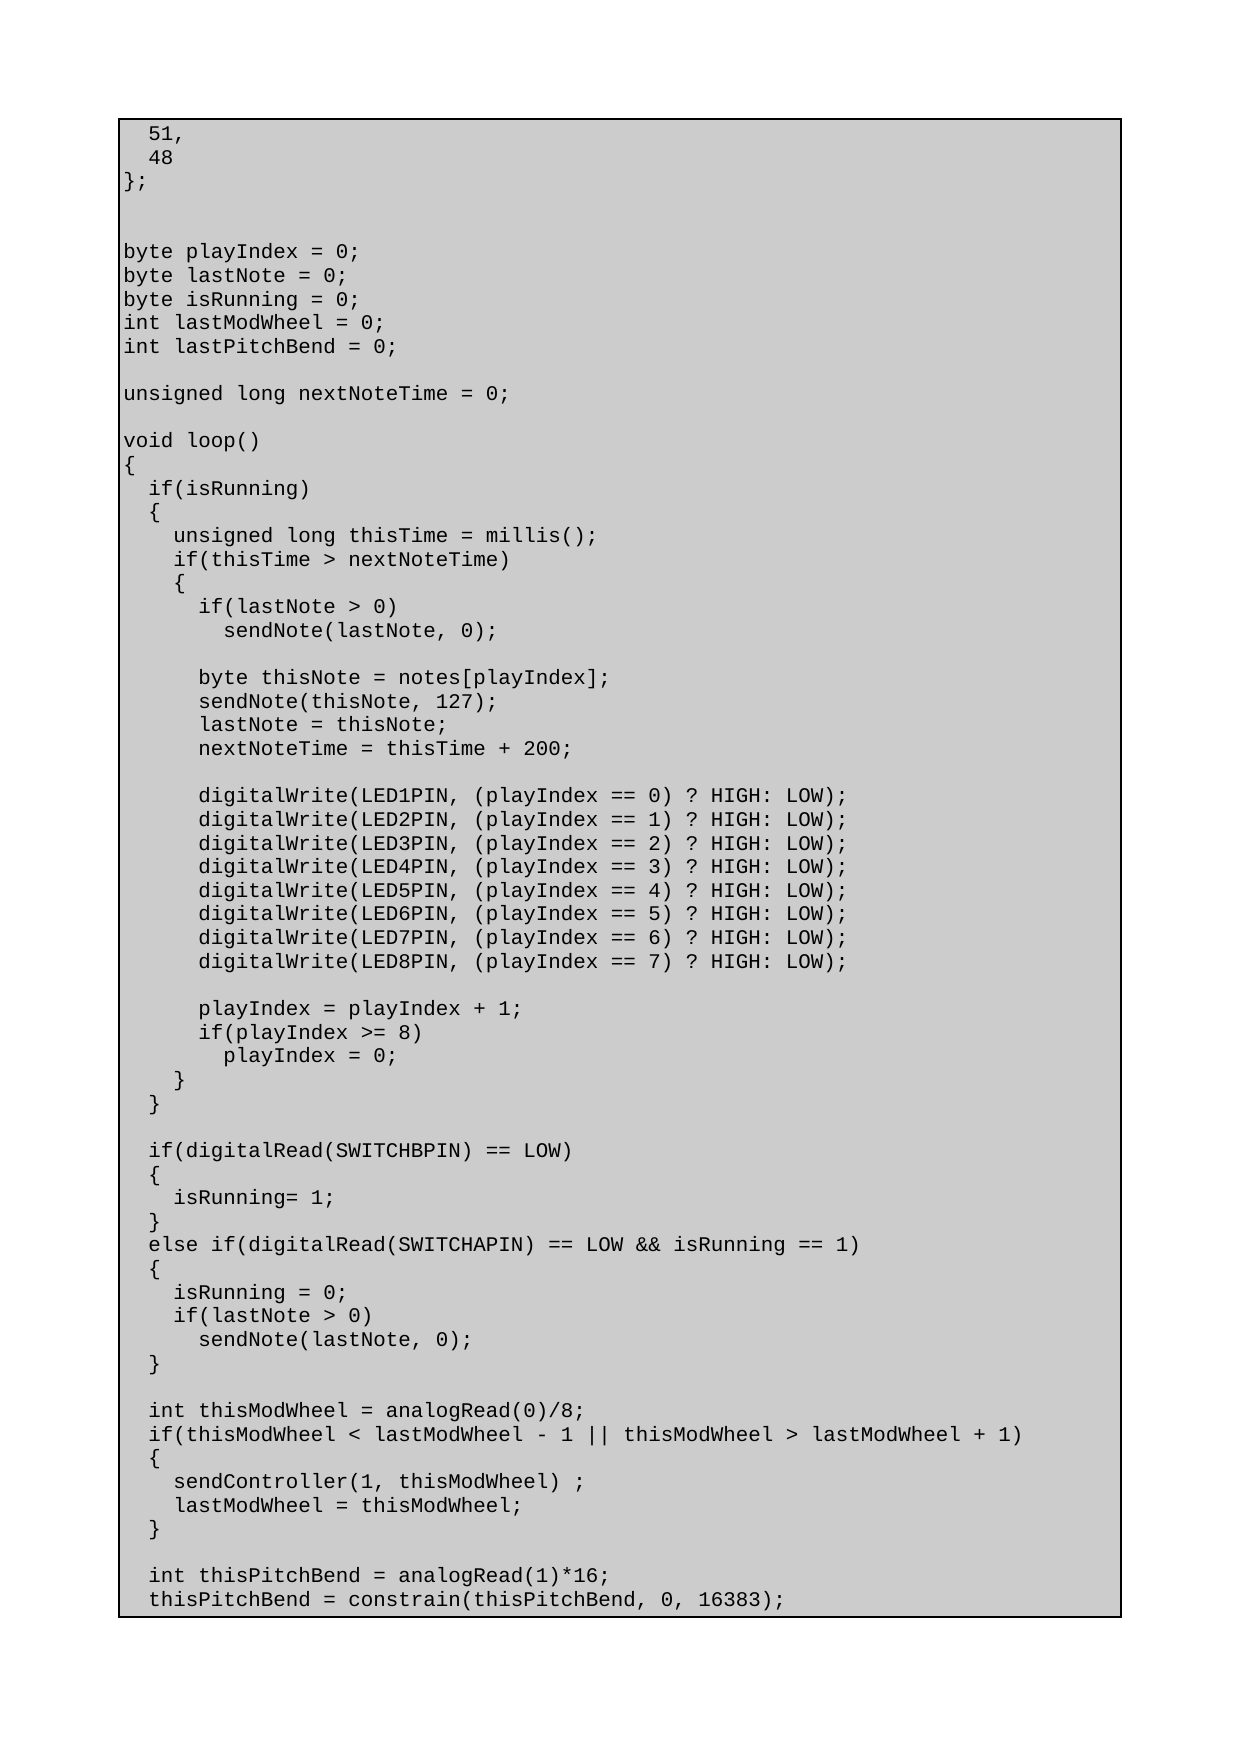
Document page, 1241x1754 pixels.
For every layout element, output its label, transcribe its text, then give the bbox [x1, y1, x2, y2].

text sendNote(thisNote, 127); [120, 686, 1120, 709]
text int lastModWheel = 0; [120, 307, 1120, 331]
text isRunning= 1; [120, 1182, 1120, 1206]
text if(lastNote > 0) [120, 1300, 1120, 1324]
text { [120, 1158, 1120, 1182]
text playIndex = playIndex + 1; [120, 993, 1120, 1017]
text 48 [120, 142, 1120, 165]
text } [120, 1206, 1120, 1229]
text 51, [120, 120, 1120, 142]
text if(playIndex >= 8) [120, 1017, 1120, 1040]
text int lastPitchBend = 0; [120, 331, 1120, 354]
text sendNote(lastNote, 0); [120, 1324, 1120, 1348]
text { [120, 567, 1120, 591]
text if(lastNote > 0) [120, 591, 1120, 615]
text if(thisTime > nextNoteTime) [120, 544, 1120, 567]
text int thisModWheel = analogRead(0)/8; [120, 1395, 1120, 1419]
text else if(digitalRead(SWITCHAPIN) == LOW && isRunning == 1) [120, 1229, 1120, 1253]
text if(isRunning) [120, 473, 1120, 496]
text if(thisModWheel < lastModWheel - 1 || thisModWheel > lastModWheel + 1) [120, 1419, 1120, 1442]
text thisPitchBend = constrain(thisPitchBend, 0, 16383); [120, 1584, 1120, 1616]
text byte playIndex = 0; [120, 236, 1120, 260]
text if(digitalRead(SWITCHBPIN) == LOW) [120, 1135, 1120, 1158]
text playIndex = 0; [120, 1040, 1120, 1064]
text unsigned long nextNoteTime = 0; [120, 378, 1120, 402]
text } [120, 1513, 1120, 1537]
text } [120, 1064, 1120, 1088]
text nextNoteTime = thisTime + 200; [120, 733, 1120, 757]
text digitalWrite(LED6PIN, (playIndex == 5) ? HIGH: LOW); [120, 898, 1120, 922]
text byte thisNote = notes[playIndex]; [120, 662, 1120, 686]
text { [120, 1442, 1120, 1466]
text sendController(1, thisModWheel) ; [120, 1466, 1120, 1489]
text digitalWrite(LED2PIN, (playIndex == 1) ? HIGH: LOW); [120, 804, 1120, 827]
text void loop() [120, 426, 1120, 449]
text }; [120, 165, 1120, 189]
text { [120, 496, 1120, 520]
text sendNote(lastNote, 0); [120, 615, 1120, 638]
text lastModWheel = thisModWheel; [120, 1489, 1120, 1513]
text digitalWrite(LED5PIN, (playIndex == 4) ? HIGH: LOW); [120, 875, 1120, 898]
text isRunning = 0; [120, 1277, 1120, 1300]
text unsigned long thisTime = millis(); [120, 520, 1120, 544]
text byte lastNote = 0; [120, 260, 1120, 284]
text byte isRunning = 0; [120, 284, 1120, 307]
text digitalWrite(LED7PIN, (playIndex == 6) ? HIGH: LOW); [120, 922, 1120, 946]
text } [120, 1348, 1120, 1371]
text digitalWrite(LED4PIN, (playIndex == 3) ? HIGH: LOW); [120, 851, 1120, 875]
text { [120, 449, 1120, 473]
text } [120, 1088, 1120, 1111]
text { [120, 1253, 1120, 1277]
text digitalWrite(LED1PIN, (playIndex == 0) ? HIGH: LOW); [120, 780, 1120, 804]
text digitalWrite(LED3PIN, (playIndex == 2) ? HIGH: LOW); [120, 827, 1120, 851]
text digitalWrite(LED8PIN, (playIndex == 7) ? HIGH: LOW); [120, 946, 1120, 969]
text int thisPitchBend = analogRead(1)*16; [120, 1561, 1120, 1584]
text lastNote = thisNote; [120, 709, 1120, 733]
